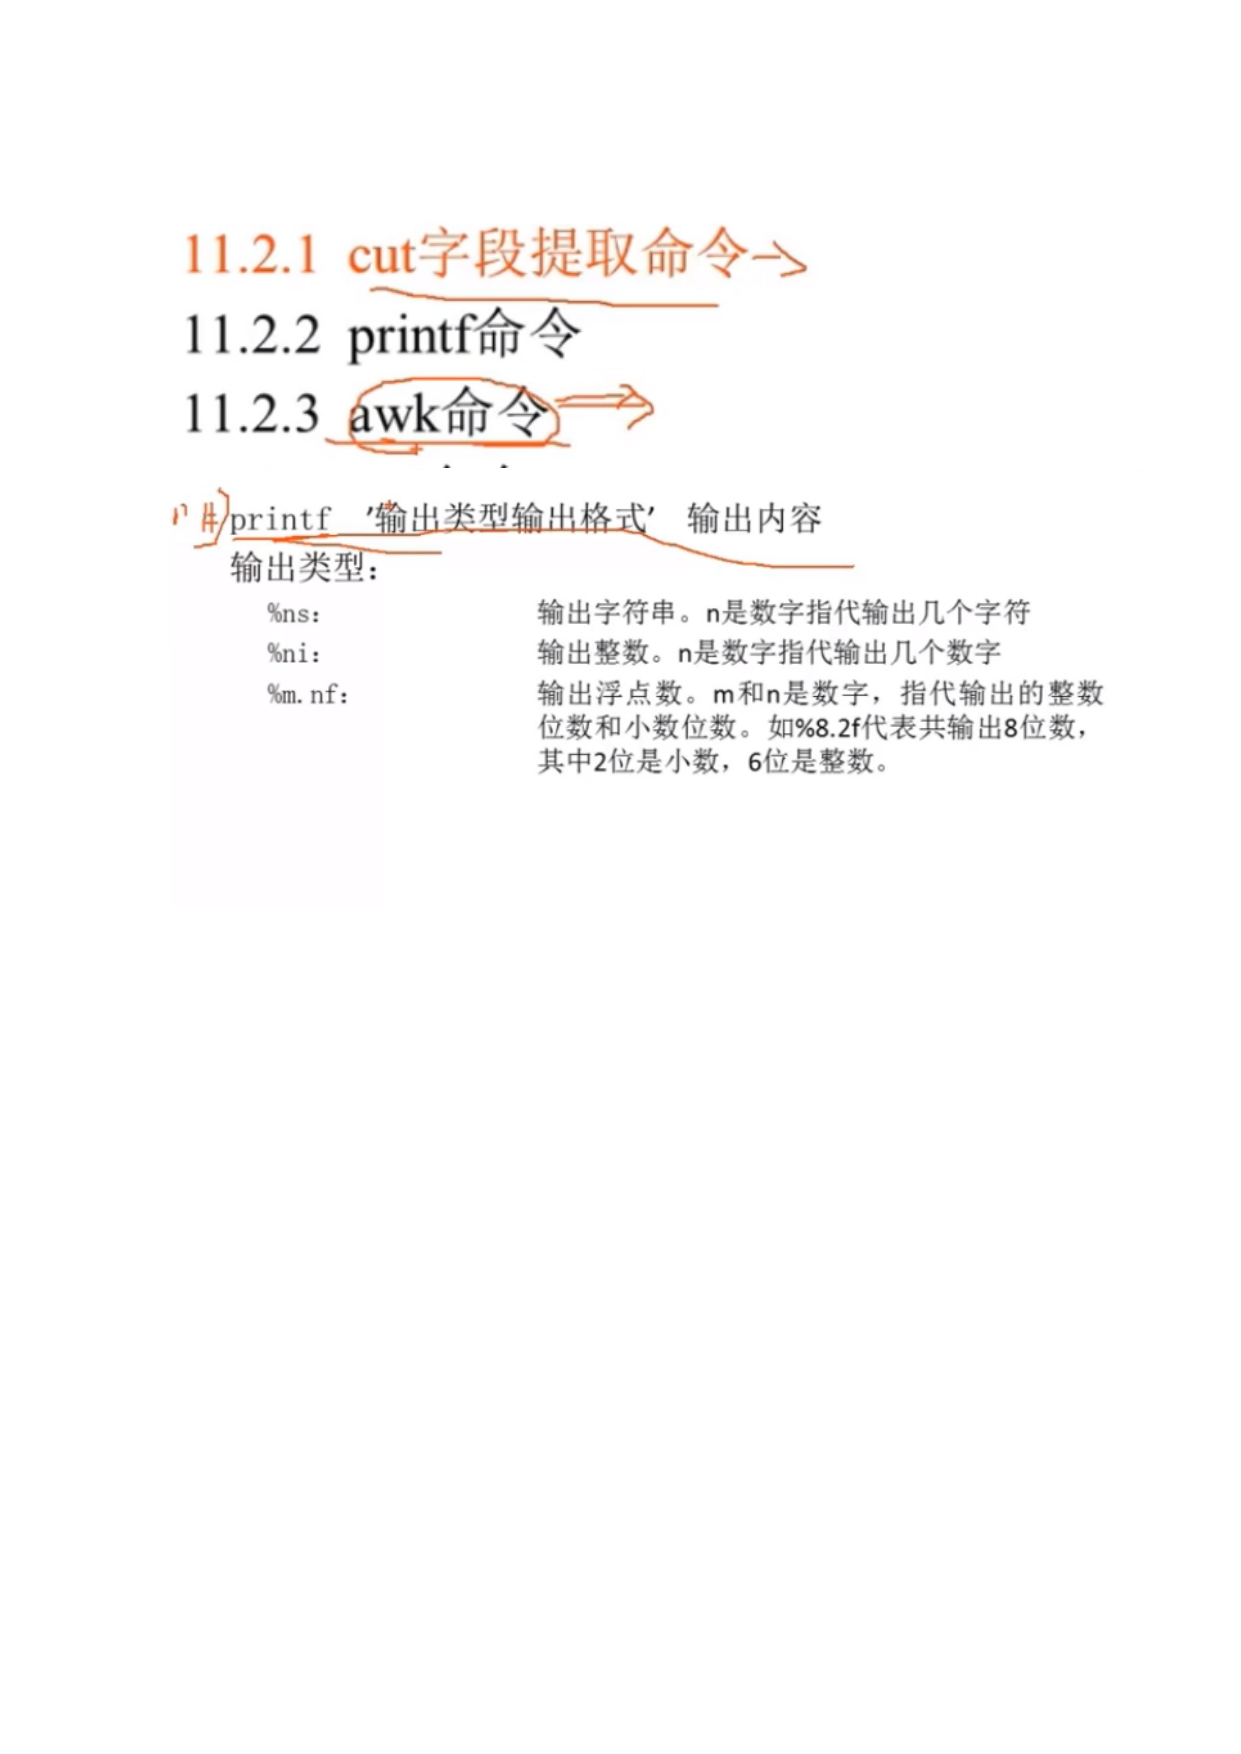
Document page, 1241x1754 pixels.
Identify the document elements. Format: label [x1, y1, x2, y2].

picture [141, 166, 1174, 906]
